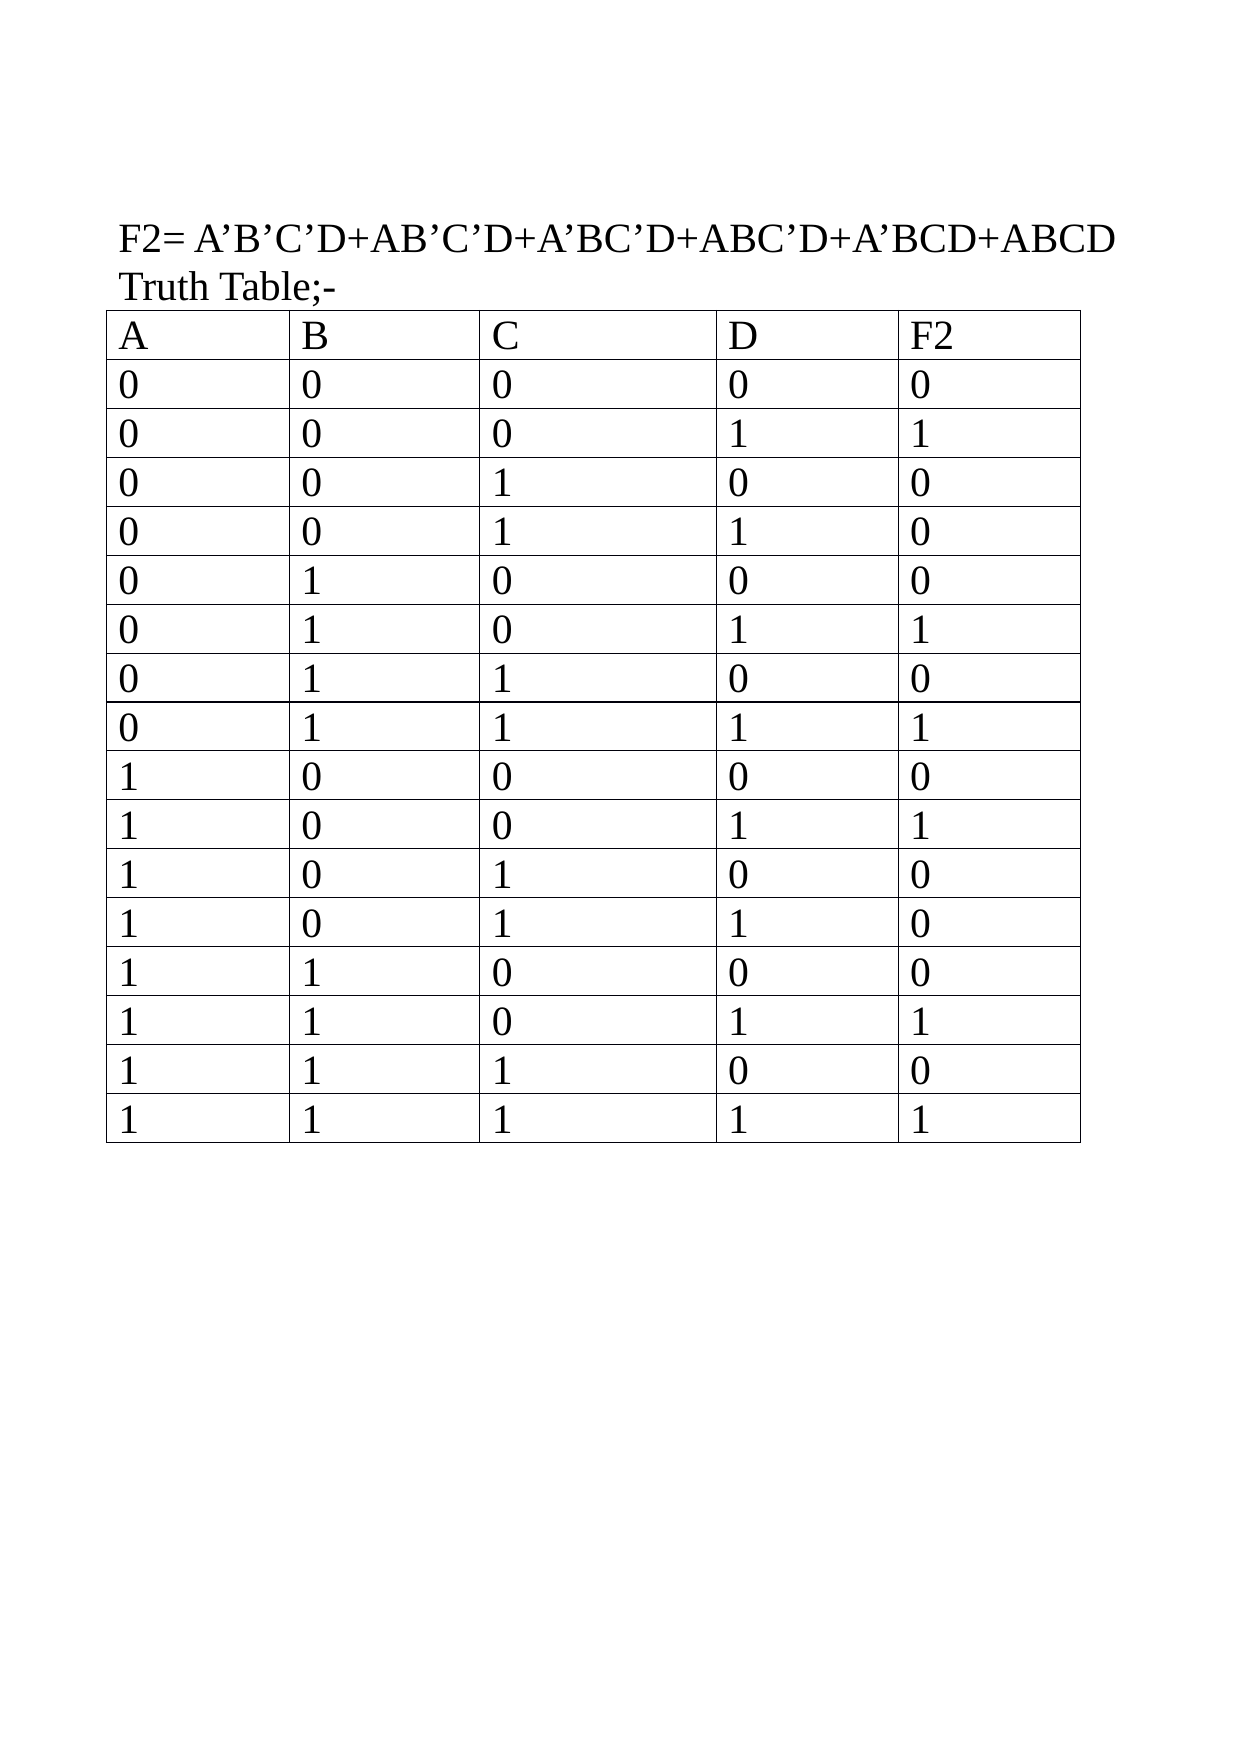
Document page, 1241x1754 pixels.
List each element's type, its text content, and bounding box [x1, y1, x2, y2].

table_cell 0 [290, 458, 479, 506]
table_cell 1 [480, 1045, 716, 1093]
table_cell 1 [717, 800, 898, 848]
table_cell 0 [107, 409, 289, 457]
table_cell 0 [480, 996, 716, 1044]
table_cell 0 [717, 849, 898, 897]
table_cell 0 [899, 849, 1080, 897]
table_cell 1 [480, 458, 716, 506]
table_cell 1 [290, 654, 479, 701]
table_header F2 [899, 311, 1080, 359]
table_header B [290, 311, 479, 359]
table_cell 1 [290, 1094, 479, 1142]
table_cell 0 [107, 703, 289, 750]
table_cell 0 [107, 556, 289, 603]
table_cell 1 [899, 1094, 1080, 1142]
table_cell 1 [480, 849, 716, 897]
table_cell 1 [107, 1045, 289, 1093]
table_cell 0 [480, 360, 716, 408]
table_cell 1 [899, 996, 1080, 1044]
table_cell 0 [899, 556, 1080, 603]
table_cell 1 [107, 849, 289, 897]
table_cell 1 [107, 996, 289, 1044]
table_cell 0 [899, 947, 1080, 995]
table_cell 1 [107, 1094, 289, 1142]
table_cell 0 [290, 360, 479, 408]
table_header A [107, 311, 289, 359]
text Truth Table;- [118, 262, 1122, 310]
table_cell 0 [899, 507, 1080, 554]
table_cell 1 [717, 996, 898, 1044]
table_cell 1 [290, 947, 479, 995]
table_cell 1 [717, 898, 898, 946]
table_cell 0 [480, 556, 716, 603]
table_cell 1 [480, 703, 716, 750]
table_cell 1 [107, 800, 289, 848]
table_cell 0 [899, 458, 1080, 506]
table_cell 1 [290, 703, 479, 750]
table_cell 0 [290, 409, 479, 457]
table_cell 1 [717, 409, 898, 457]
table_cell 0 [480, 409, 716, 457]
table_cell 1 [480, 654, 716, 701]
table_cell 0 [717, 947, 898, 995]
text F2= A’B’C’D+AB’C’D+A’BC’D+ABC’D+A’BCD+ABCD [118, 214, 1122, 262]
table_cell 1 [107, 751, 289, 799]
table_cell 1 [290, 605, 479, 652]
table_cell 1 [717, 507, 898, 554]
table_cell 0 [899, 751, 1080, 799]
table_cell 0 [107, 507, 289, 554]
table_cell 1 [899, 800, 1080, 848]
table_cell 0 [107, 654, 289, 701]
table_cell 0 [290, 849, 479, 897]
table_cell 0 [107, 360, 289, 408]
table_cell 1 [717, 703, 898, 750]
table_cell 1 [717, 1094, 898, 1142]
table_cell 0 [480, 947, 716, 995]
table_cell 1 [290, 996, 479, 1044]
table_cell 1 [480, 507, 716, 554]
table_cell 0 [717, 751, 898, 799]
table_cell 0 [717, 654, 898, 701]
table_cell 0 [290, 898, 479, 946]
table_cell 1 [480, 1094, 716, 1142]
table_cell 0 [480, 800, 716, 848]
table_cell 0 [899, 898, 1080, 946]
table_cell 0 [899, 360, 1080, 408]
table_cell 0 [290, 507, 479, 554]
table_cell 1 [480, 898, 716, 946]
table_cell 1 [899, 409, 1080, 457]
table_cell 1 [290, 1045, 479, 1093]
table_cell 0 [717, 360, 898, 408]
table_cell 0 [717, 458, 898, 506]
table_cell 1 [899, 703, 1080, 750]
table_cell 0 [290, 800, 479, 848]
table_cell 1 [107, 947, 289, 995]
table_cell 0 [107, 458, 289, 506]
table_cell 0 [899, 654, 1080, 701]
table_cell 0 [107, 605, 289, 652]
table_cell 1 [290, 556, 479, 603]
table_cell 0 [290, 751, 479, 799]
table_cell 0 [717, 556, 898, 603]
table_cell 0 [899, 1045, 1080, 1093]
table_cell 1 [899, 605, 1080, 652]
table_cell 0 [480, 751, 716, 799]
table_header D [717, 311, 898, 359]
table_cell 1 [107, 898, 289, 946]
table_header C [480, 311, 716, 359]
table_cell 0 [480, 605, 716, 652]
table_cell 1 [717, 605, 898, 652]
table_cell 0 [717, 1045, 898, 1093]
